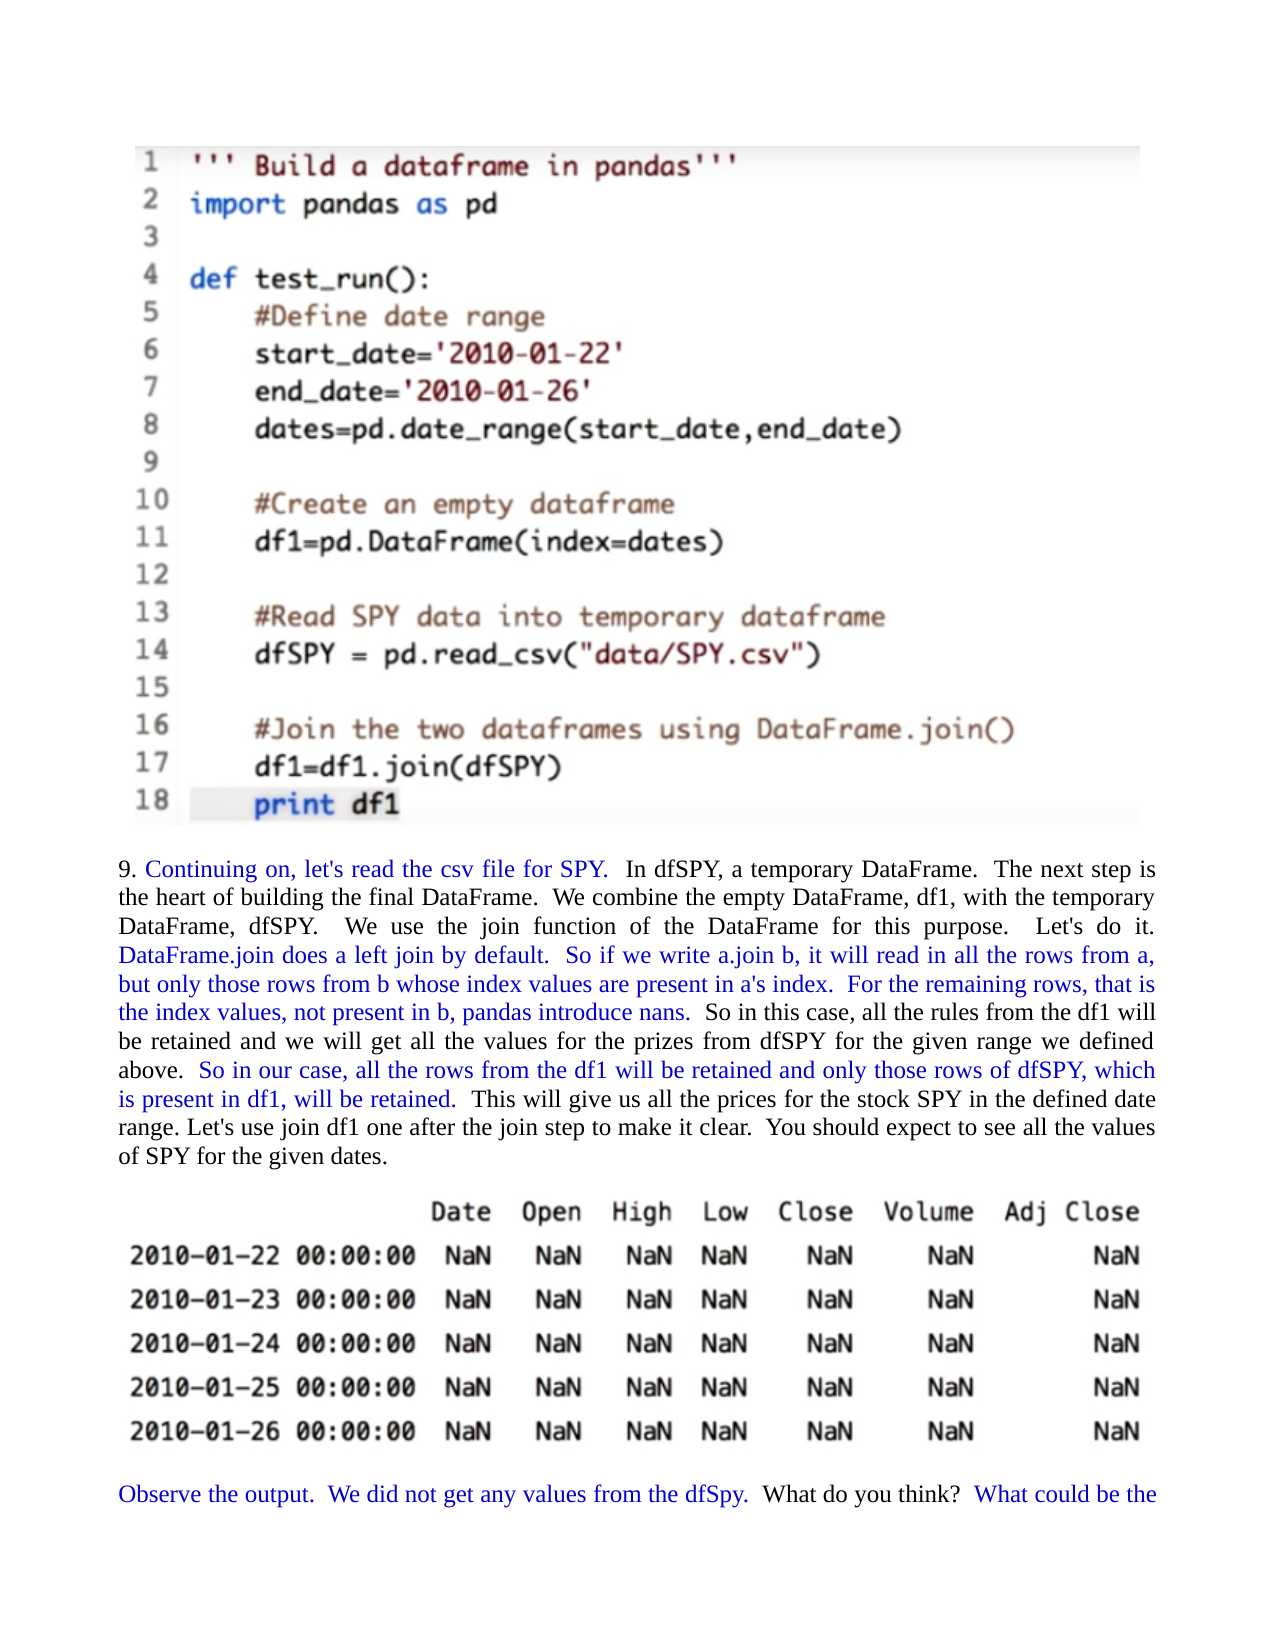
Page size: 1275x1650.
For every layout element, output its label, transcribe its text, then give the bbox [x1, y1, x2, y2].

picture [135, 146, 1140, 825]
text Observe the output. We did not get any values from the dfSpy. What do you think? What could be the [118, 1479, 1157, 1508]
picture [118, 1198, 1157, 1451]
text 9. Continuing on, let's read the csv file for SPY. In dfSPY, a temporary DataFrame. The next step is the heart of building the final DataFrame. We combine the empty DataFrame, df1, with the temporary DataFrame, dfSPY. We use the join function of the DataFrame for this purpose. Let's do it. DataFrame.join does a left join by default. So if we write a.join b, it will read in all the rows from a, but only those rows from b whose index values are present in a's index. For the remaining rows, that is the index values, not present in b, pandas introduce nans. So in this case, all the rules from the df1 will be retained and we will get all the values for the prizes from dfSPY for the given range we defined above. So in our case, all the rows from the df1 will be retained and only those rows of dfSPY, which is present in df1, will be retained. This will give us all the prices for the stock SPY in the defined date range. Let's use join df1 one after the join step to make it clear. You should expect to see all the values of SPY for the given dates. [118, 854, 1157, 1170]
